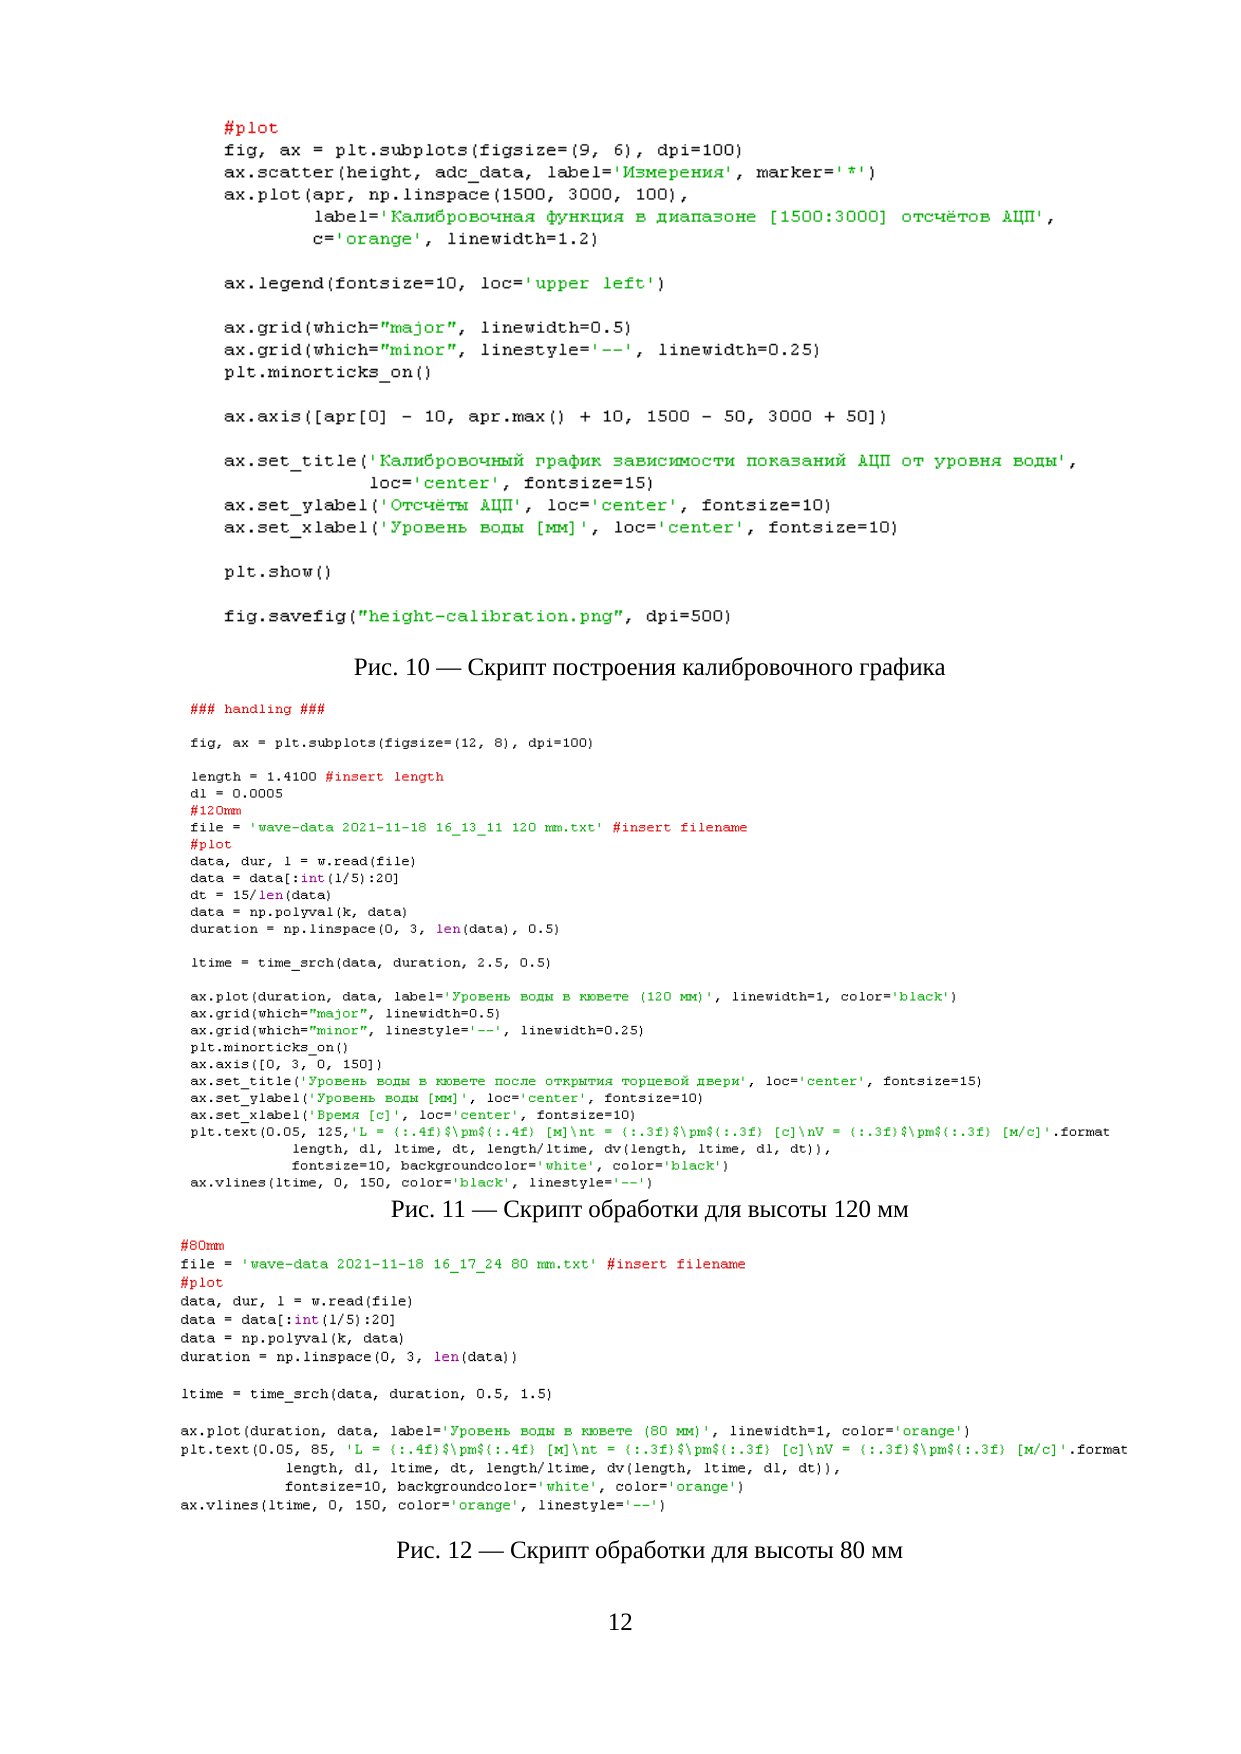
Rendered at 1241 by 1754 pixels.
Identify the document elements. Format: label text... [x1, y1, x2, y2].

text Рис. 11 — Скрипт обработки для высоты 120 мм [118, 1194, 1122, 1223]
picture [177, 1237, 1128, 1535]
text Рис. 12 — Скрипт обработки для высоты 80 мм [118, 1535, 1122, 1563]
picture [221, 118, 1079, 652]
picture [189, 695, 1111, 1194]
text Рис. 10 — Скрипт построения калибровочного графика [118, 652, 1122, 681]
